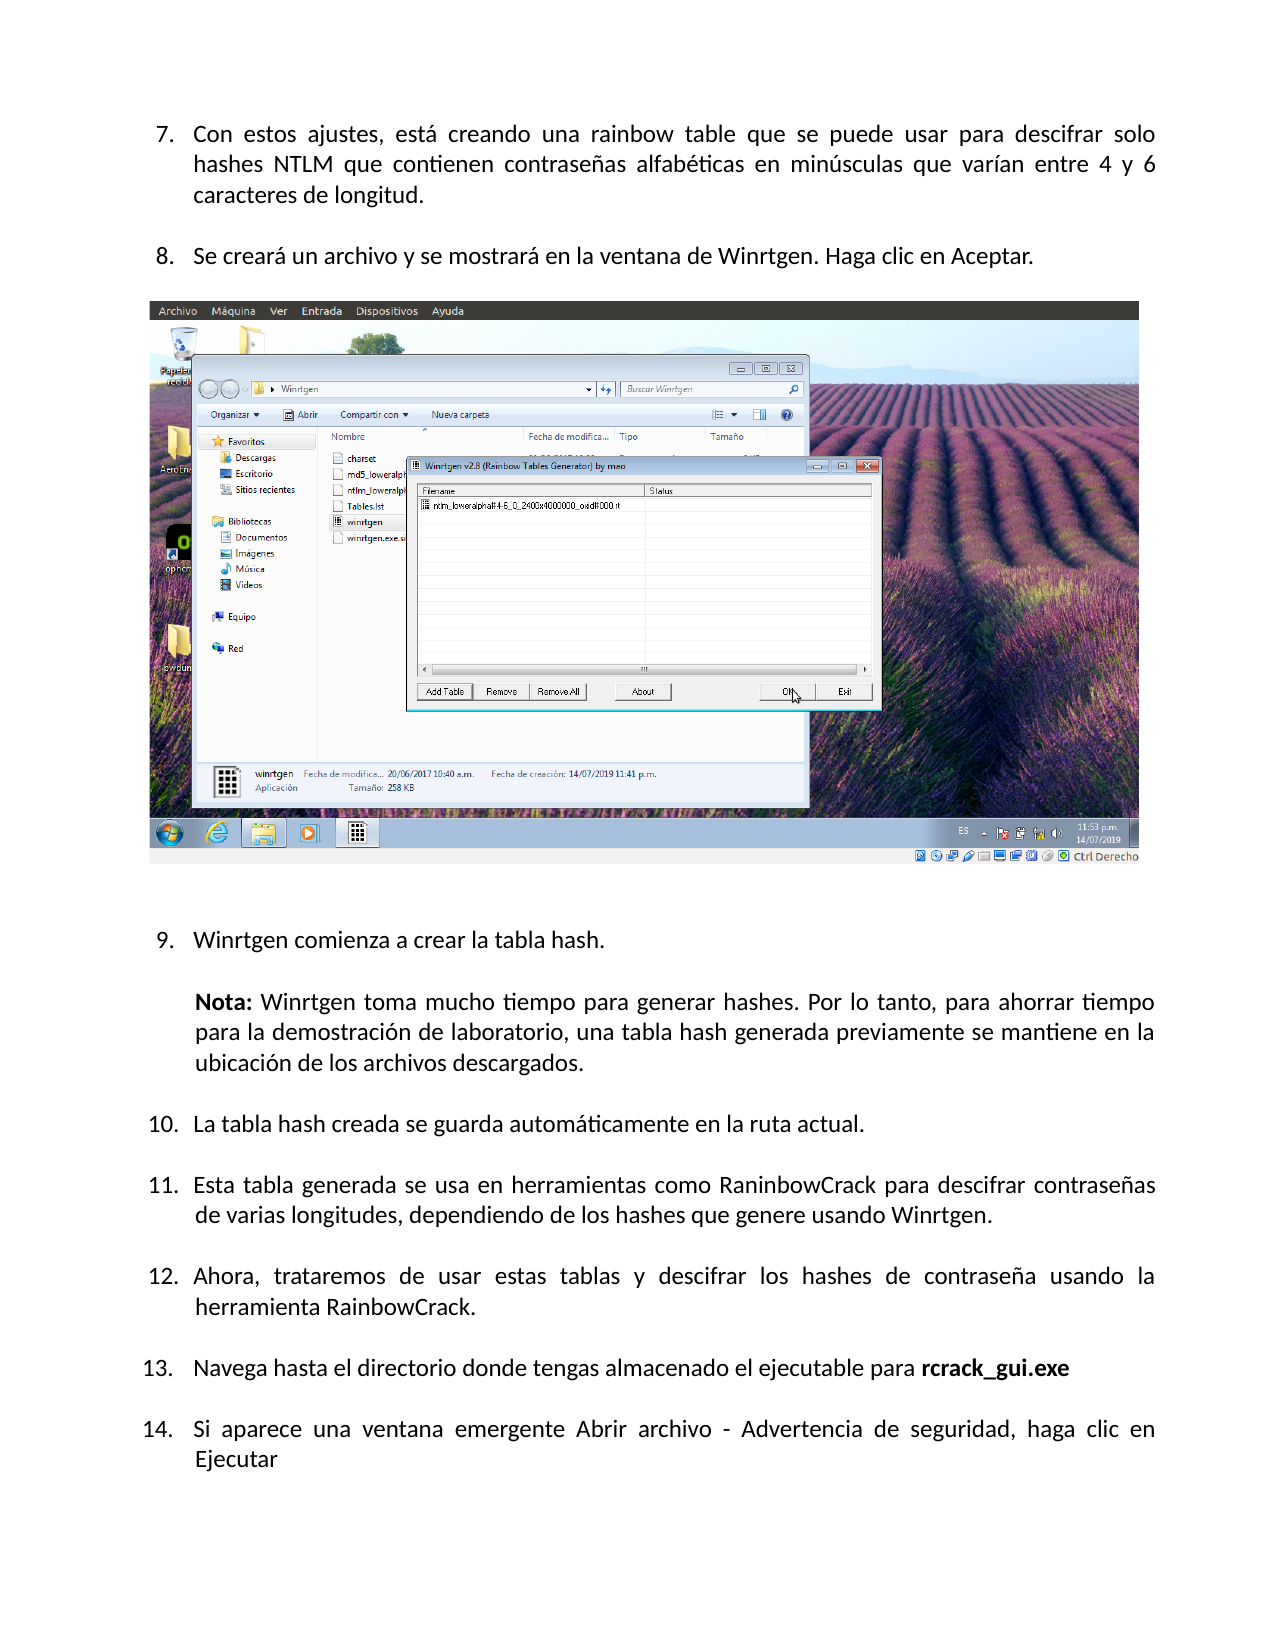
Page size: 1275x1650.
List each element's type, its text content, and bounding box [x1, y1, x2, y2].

list Se creará un archivo y se mostrará en la ventana de Winrtgen. Haga clic en Aceptar. [156, 240, 1157, 271]
list Winrtgen comienza a crear la tabla hash. [156, 924, 1157, 955]
list Nota: Winrtgen toma mucho tiempo para generar hashes. Por lo tanto, para ahorrar tiempo para la demostración de laboratorio, una tabla hash generada previamente se mantiene en la ubicación de los archivos descargados. [148, 986, 1157, 1077]
list Si aparece una ventana emergente Abrir archivo - Advertencia de seguridad, haga clic en Ejecutar [142, 1413, 1157, 1474]
list La tabla hash creada se guarda automáticamente en la ruta actual. [148, 1108, 1157, 1138]
list Con estos ajustes, está creando una rainbow table que se puede usar para descifrar solo hashes NTLM que contienen contraseñas alfabéticas en minúsculas que varían entre 4 y 6 caracteres de longitud. [156, 118, 1157, 210]
list Esta tabla generada se usa en herramientas como RaninbowCrack para descifrar contraseñas de varias longitudes, dependiendo de los hashes que genere usando Winrtgen. [148, 1169, 1157, 1230]
list Navega hasta el directorio donde tengas almacenado el ejecutable para rcrack_gui.exe [142, 1352, 1157, 1382]
picture [149, 301, 1139, 864]
list Ahora, trataremos de usar estas tablas y descifrar los hashes de contraseña usando la herramienta RainbowCrack. [148, 1260, 1157, 1321]
